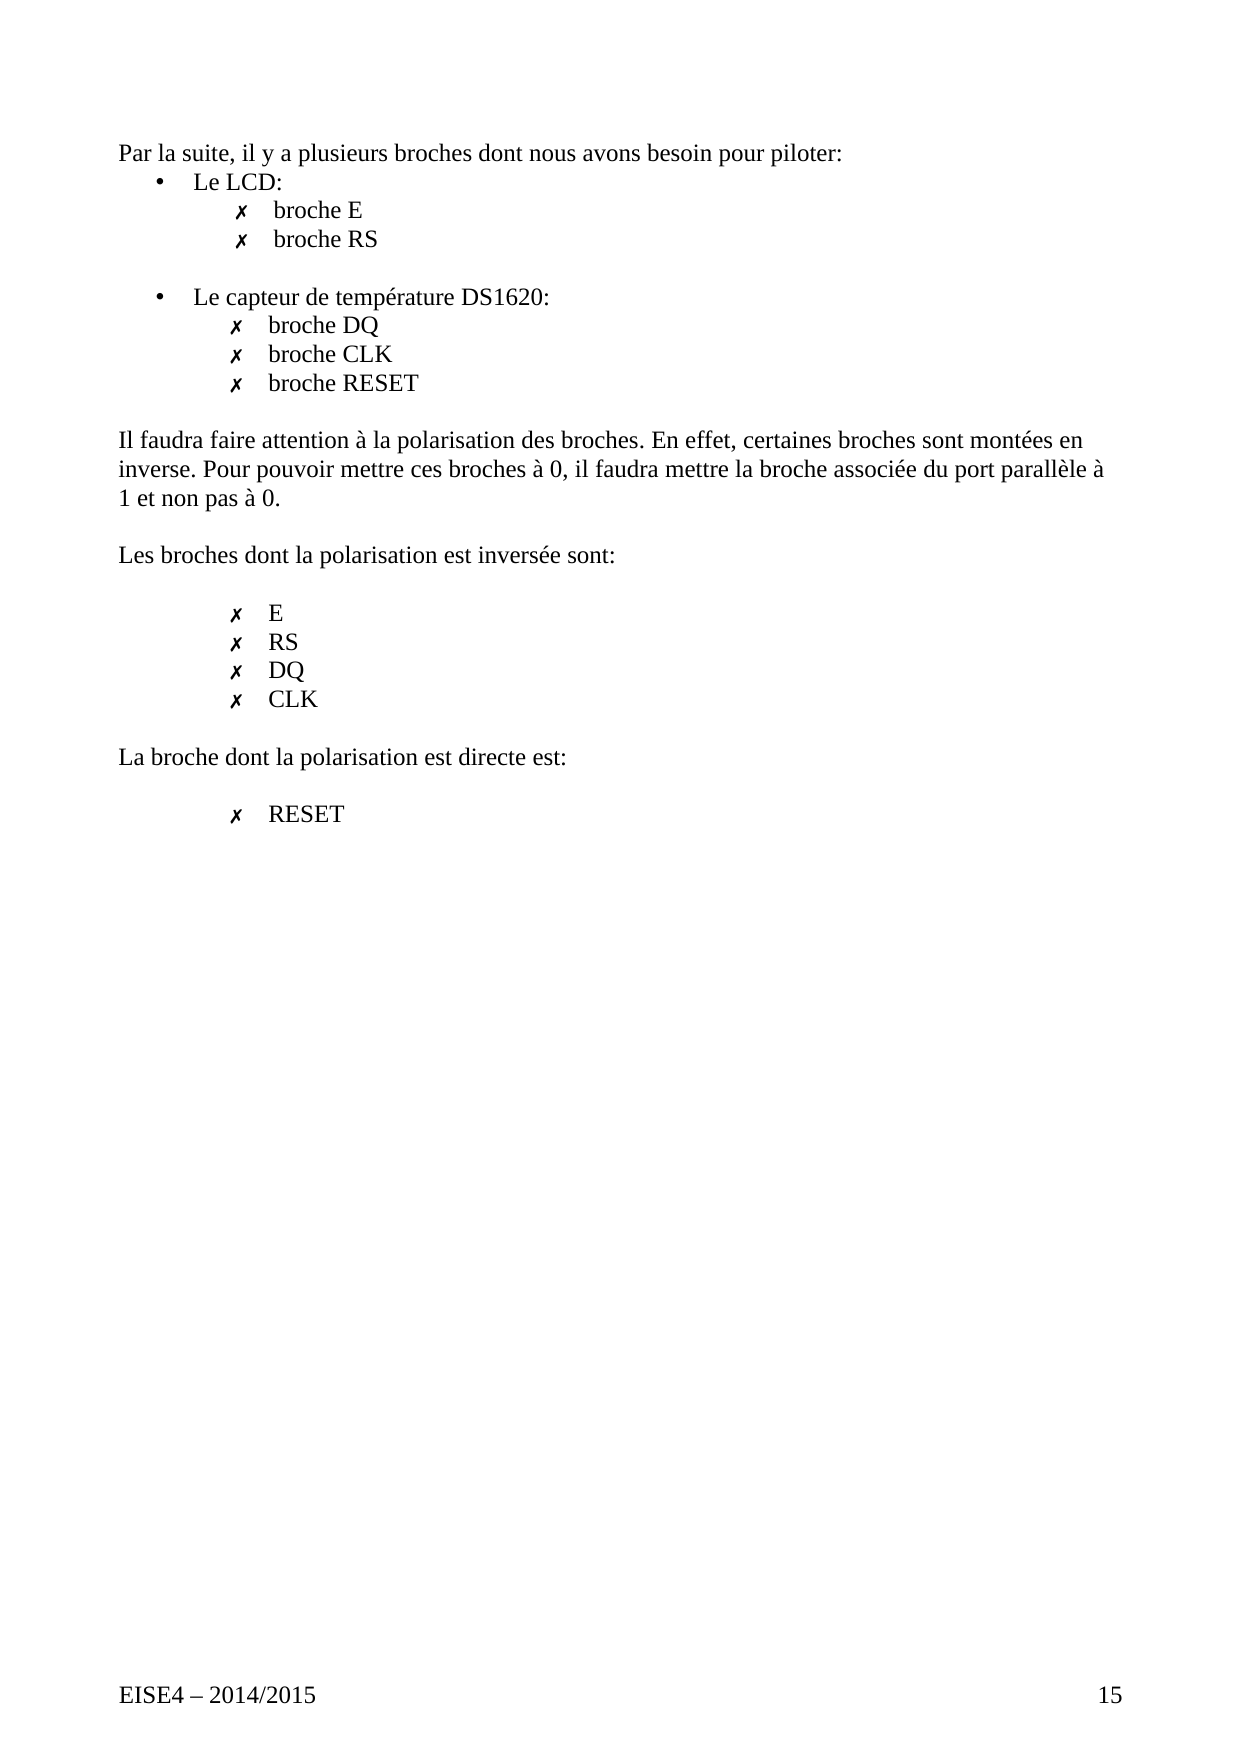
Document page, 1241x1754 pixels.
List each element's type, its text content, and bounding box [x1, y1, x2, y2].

list Le LCD: [156, 167, 1122, 196]
list broche RS [236, 224, 1122, 253]
list broche DQ [231, 311, 1122, 339]
text Il faudra faire attention à la polarisation des broches. En effet, certaines broches sont montées en inverse. Pour pouvoir mettre ces broches à 0, il faudra mettre la broche associée du port parallèle à 1 et non pas à 0. [118, 426, 1122, 512]
list Le capteur de température DS1620: [156, 282, 1122, 311]
list RS [231, 627, 1122, 656]
list DQ [231, 656, 1122, 684]
list broche E [236, 196, 1122, 224]
list RESET [231, 799, 1122, 828]
list CLK [231, 684, 1122, 713]
text La broche dont la polarisation est directe est: [118, 742, 1122, 771]
list broche RESET [231, 368, 1122, 397]
text Par la suite, il y a plusieurs broches dont nous avons besoin pour piloter: [118, 138, 1122, 167]
text Les broches dont la polarisation est inversée sont: [118, 541, 1122, 569]
list E [231, 598, 1122, 627]
list broche CLK [231, 339, 1122, 368]
